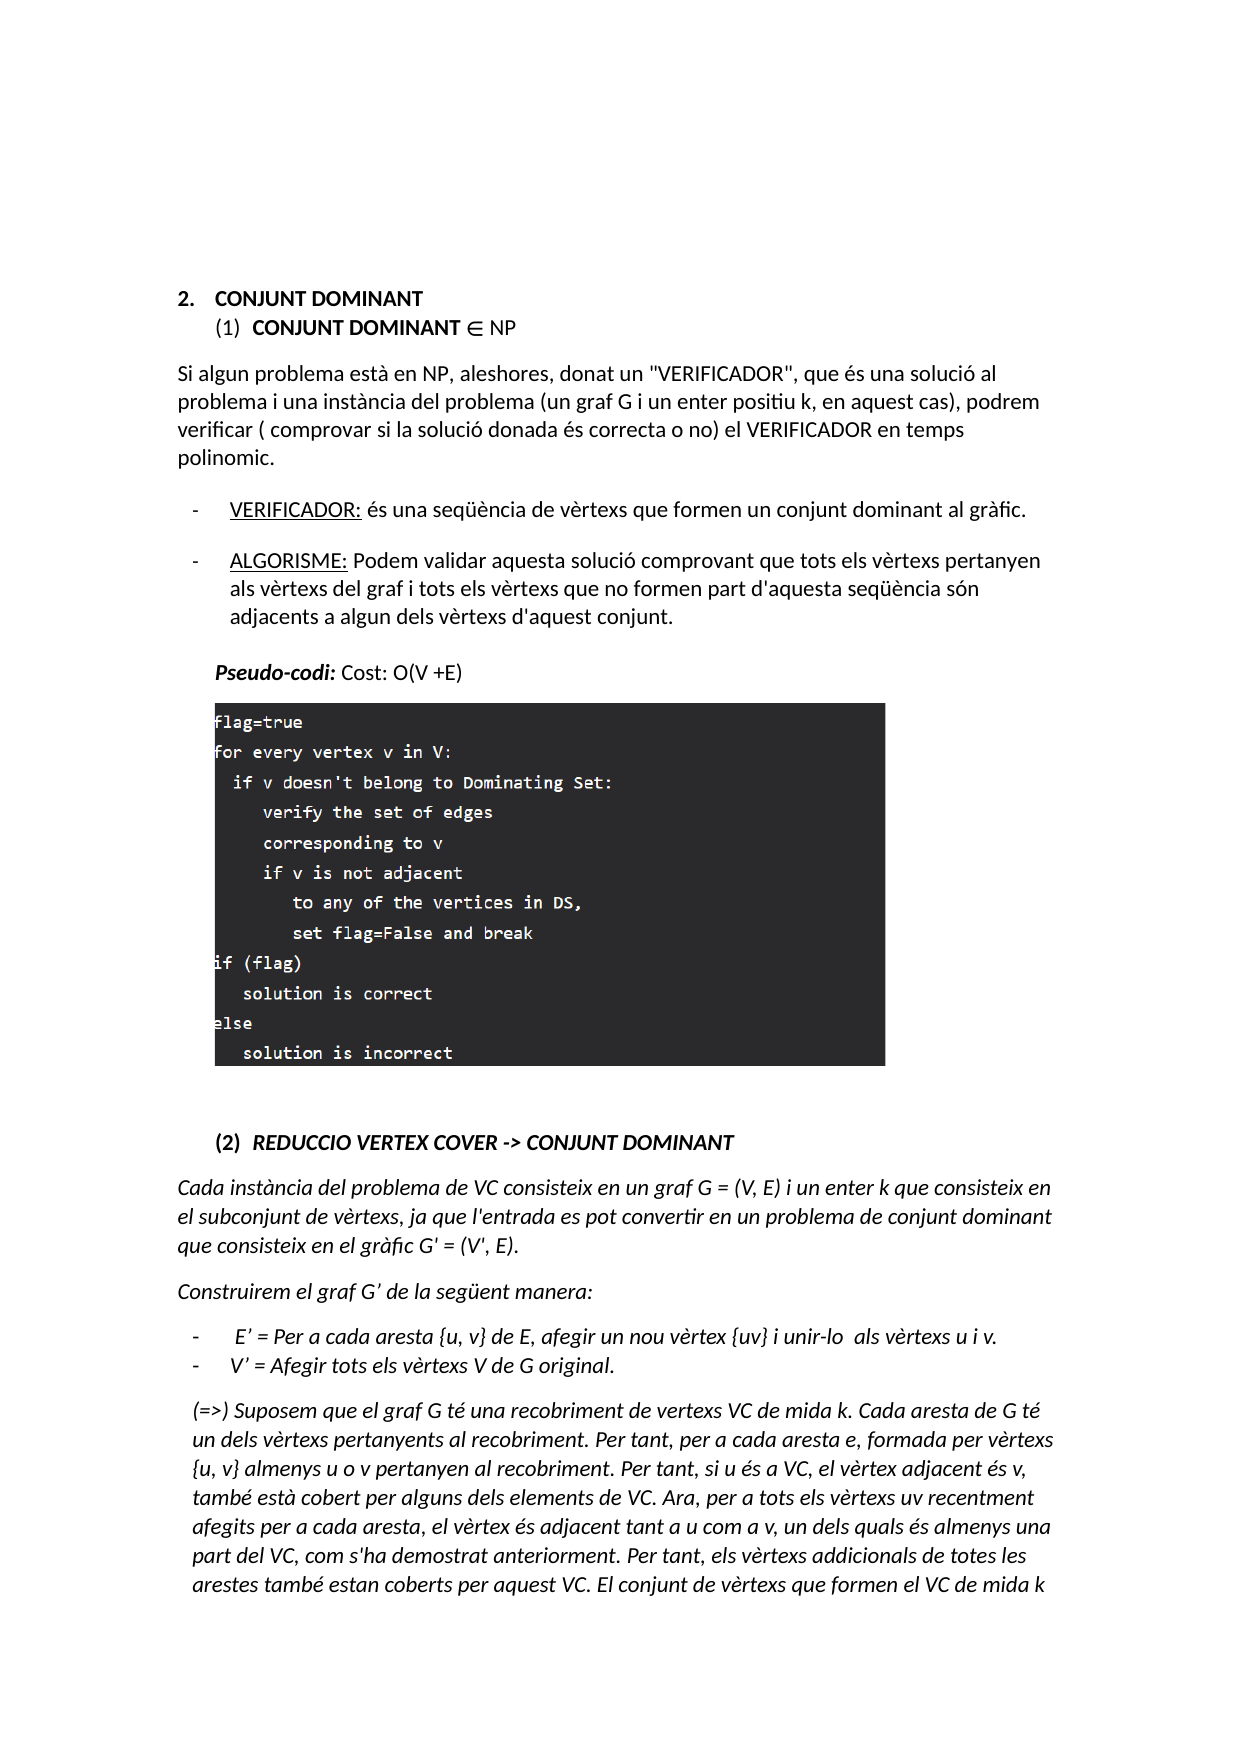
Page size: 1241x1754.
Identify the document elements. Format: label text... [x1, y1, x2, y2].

text Cada instància del problema de VC consisteix en un graf G = (V, E) i un enter k que consisteix en el subconjunt de vèrtexs, ja que l'entrada es pot convertir en un problema de conjunt dominant que consisteix en el gràfic G' = (V', E). [177, 1173, 1063, 1259]
list CONJUNT DOMINANT [177, 284, 1063, 312]
text Pseudo-codi: Cost: O(V +E) [215, 658, 1063, 686]
text (=>) Suposem que el graf G té una recobriment de vertexs VC de mida k. Cada aresta de G té un dels vèrtexs pertanyents al recobriment. Per tant, per a cada aresta e, formada per vèrtexs {u, v} almenys u o v pertanyen al recobriment. Per tant, si u és a VC, el vèrtex adjacent és v, també està cobert per alguns dels elements de VC. Ara, per a tots els vèrtexs uv recentment afegits per a cada aresta, el vèrtex és adjacent tant a u com a v, un dels quals és almenys una part del VC, com s'ha demostrat anteriorment. Per tant, els vèrtexs addicionals de totes les arestes també estan coberts per aquest VC. El conjunt de vèrtexs que formen el VC de mida k [192, 1397, 1063, 1598]
list E’ = Per a cada aresta {u, v} de E, afegir un nou vèrtex {uv} i unir-lo als vèrtexs u i v. [192, 1322, 1063, 1350]
text Construirem el graf G’ de la següent manera: [177, 1277, 1063, 1305]
list REDUCCIO VERTEX COVER -> CONJUNT DOMINANT [215, 1128, 1063, 1156]
list V’ = Afegir tots els vèrtexs V de G original. [192, 1351, 1063, 1379]
list VERIFICADOR: és una seqüència de vèrtexs que formen un conjunt dominant al gràfic. [192, 495, 1063, 523]
list CONJUNT DOMINANT ∈ NP [215, 313, 1063, 341]
list ALGORISME: Podem validar aquesta solució comprovant que tots els vèrtexs pertanyen als vèrtexs del graf i tots els vèrtexs que no formen part d'aquesta seqüència són adjacents a algun dels vèrtexs d'aquest conjunt. [192, 546, 1063, 630]
text Si algun problema està en NP, aleshores, donat un "VERIFICADOR", que és una solució al problema i una instància del problema (un graf G i un enter positiu k, en aquest cas), podrem verificar ( comprovar si la solució donada és correcta o no) el VERIFICADOR en temps polinomic. [177, 359, 1063, 471]
